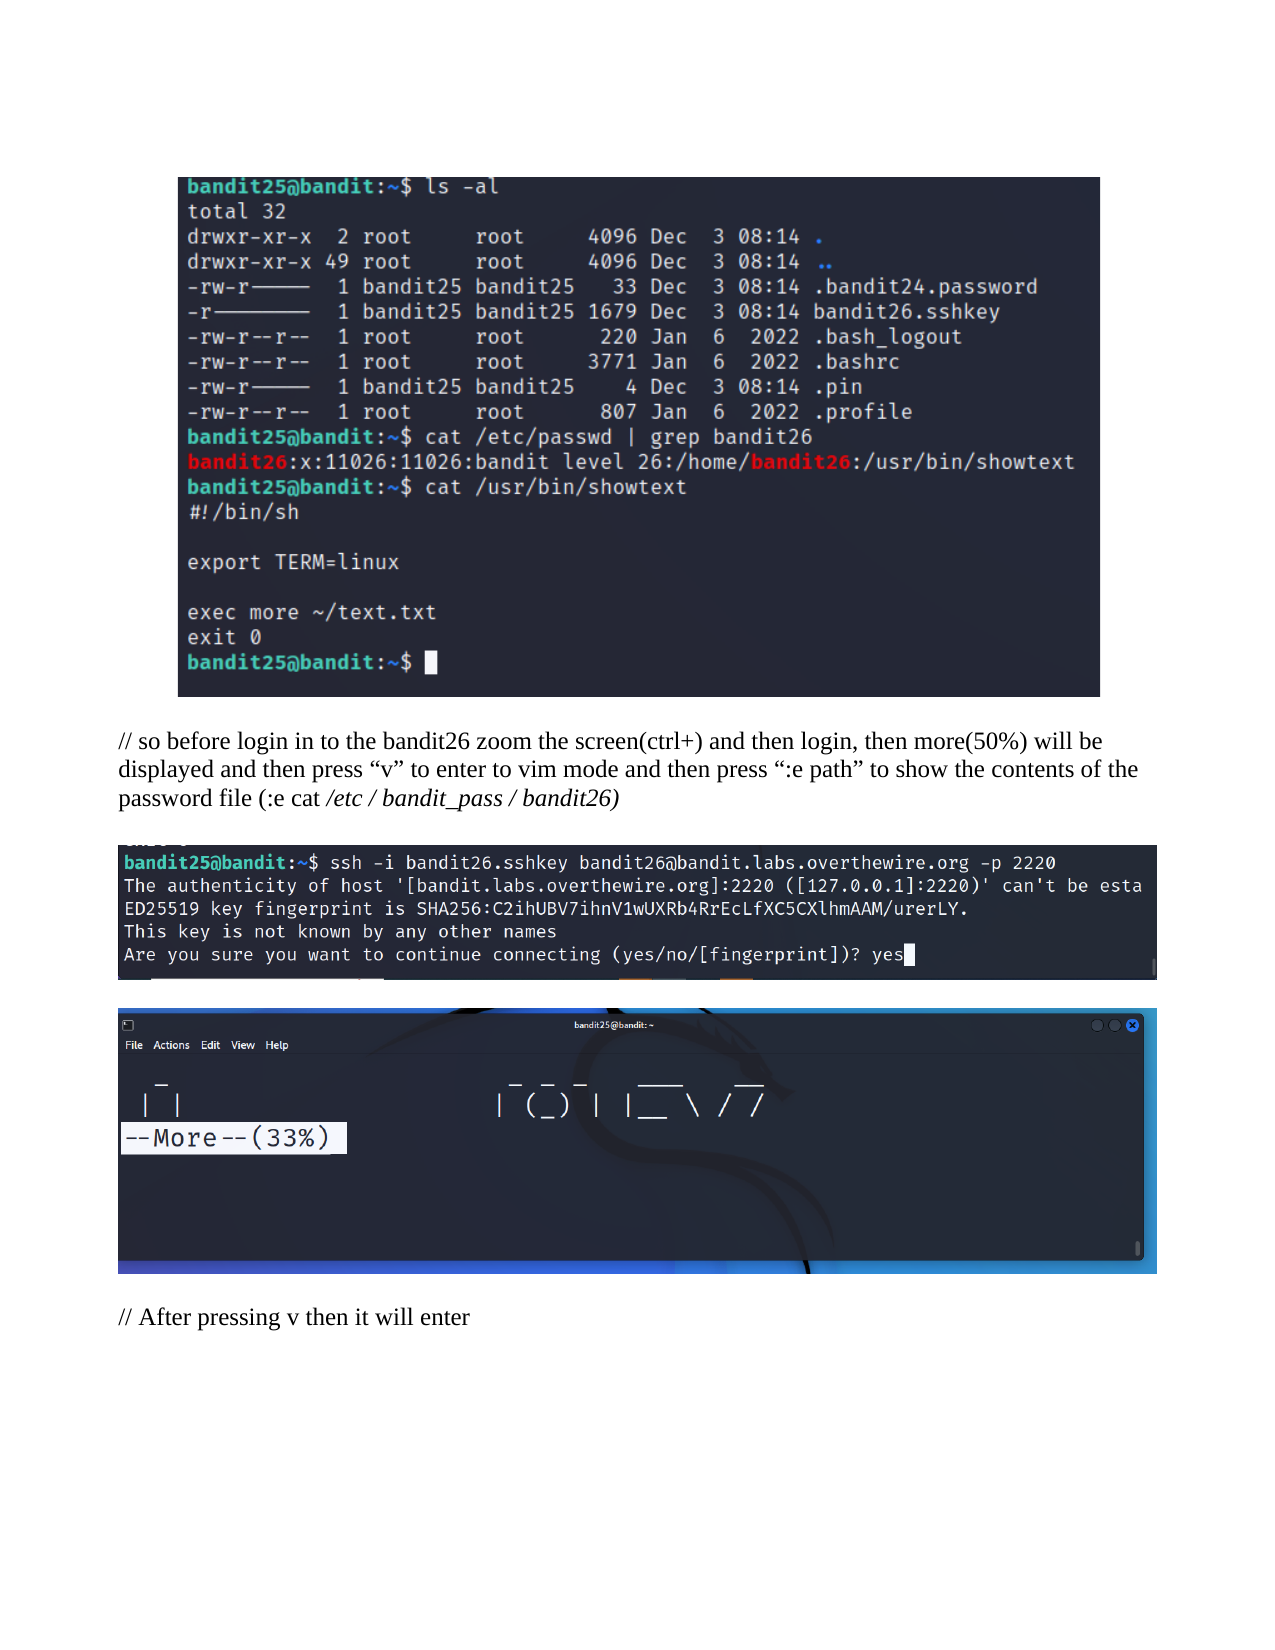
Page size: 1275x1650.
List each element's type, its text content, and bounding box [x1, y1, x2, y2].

picture [118, 1008, 1157, 1274]
picture [118, 845, 1157, 980]
text // so before login in to the bandit26 zoom the screen(ctrl+) and then login, then more(50%) will be displayed and then press “v” to enter to vim mode and then press “:e path” to show the contents of the password file (:e cat /etc / bandit_pass / bandit26) [118, 726, 1157, 812]
text // After pressing v then it will enter [118, 1302, 1157, 1331]
picture [177, 177, 1101, 697]
